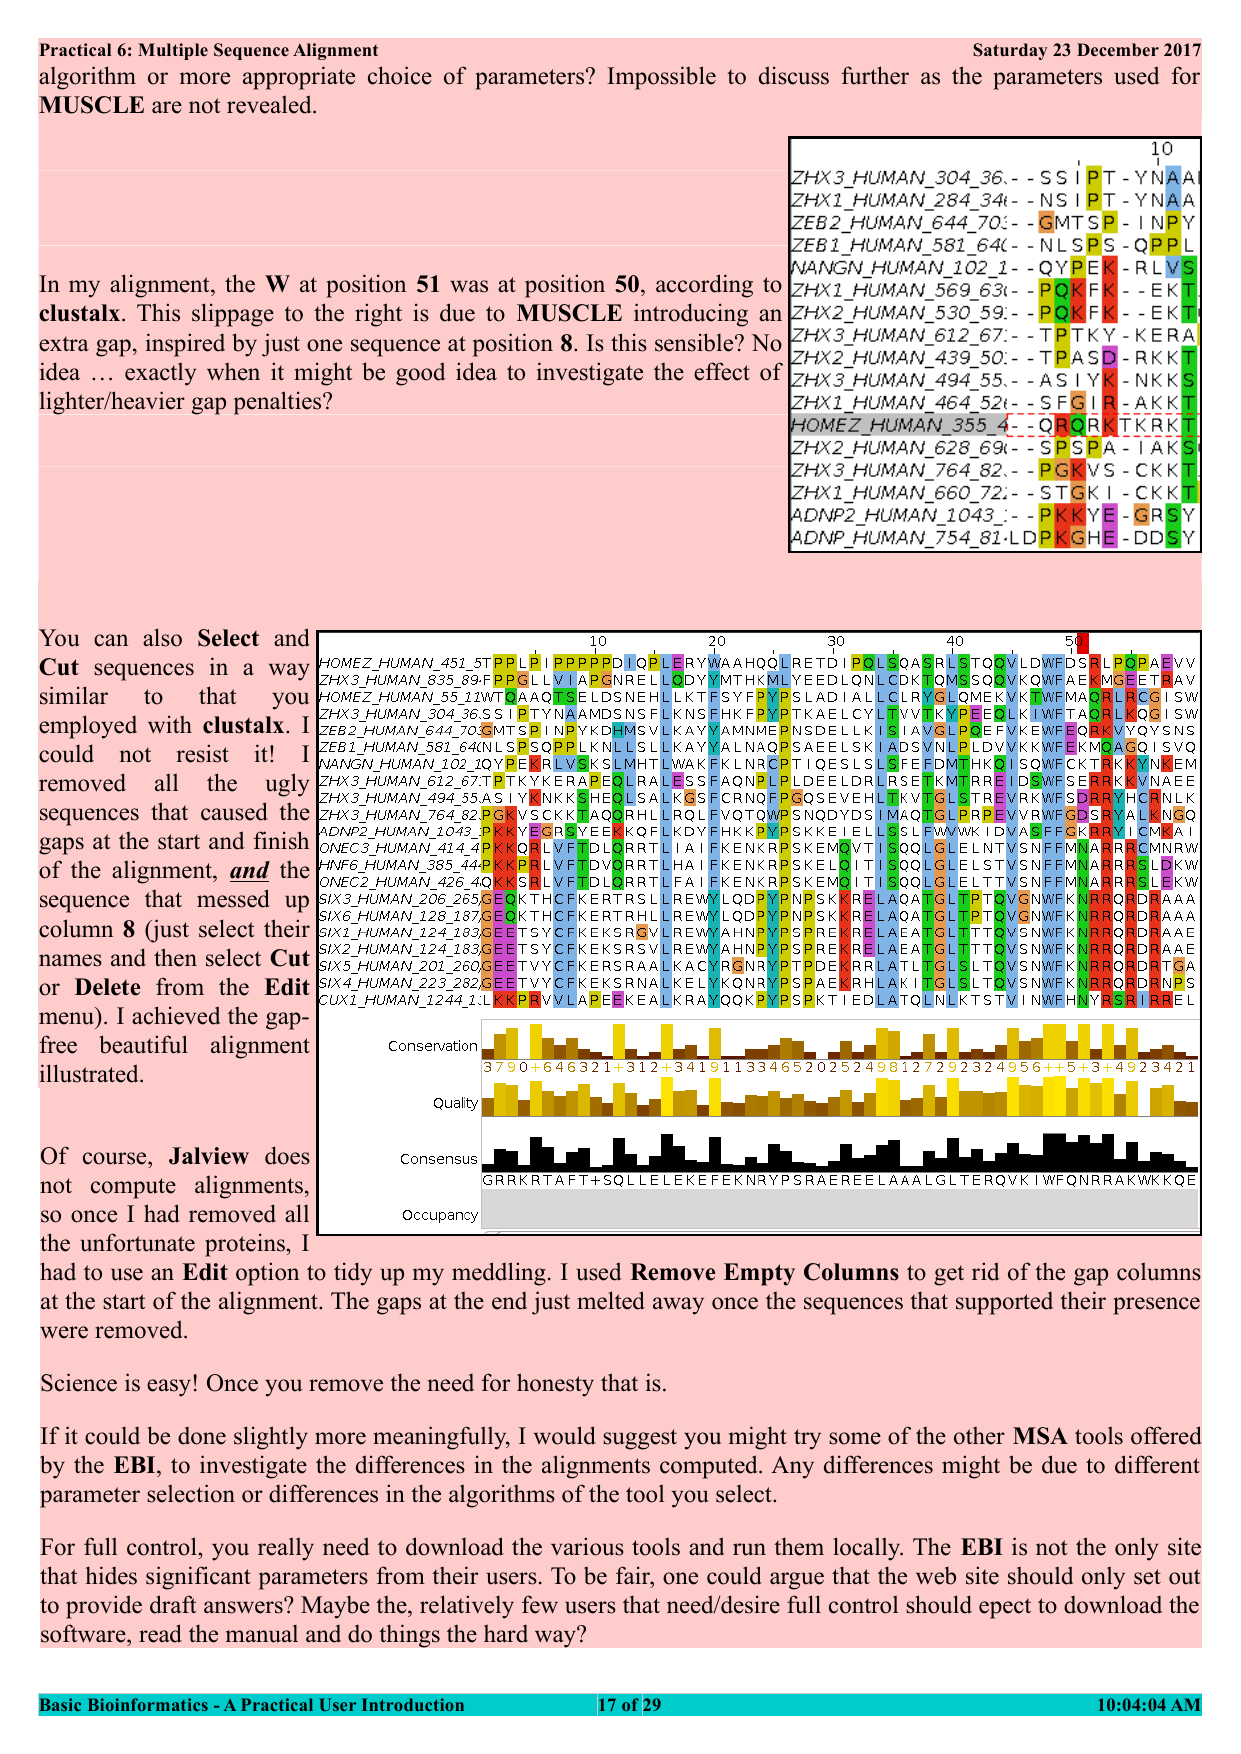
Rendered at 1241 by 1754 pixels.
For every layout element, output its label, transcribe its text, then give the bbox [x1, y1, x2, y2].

picture [790, 139, 1200, 551]
text Science is easy! Once you remove the need for honesty that is. [40, 1368, 1202, 1397]
text You can also Select and Cut sequences in a way similar to that you employed with clustalx. I could not resist it! I removed all the ugly sequences that caused the gaps at the start and finish of the alignment, and the sequence that messed up column 8 (just select their names and then select Cut or Delete from the Edit menu). I achieved the gap-free beautiful alignment illustrated. [38, 623, 1202, 1088]
text In my alignment, the W at position 51 was at position 50, according to clustalx. This slippage to the right is due to MUSCLE introducing an extra gap, inspired by just one sequence at position 8. Is this sensible? No idea … exactly when it might be good idea to investigate the effect of lighter/heavier gap penalties? [38, 269, 788, 414]
text Of course, Jalview does not compute alignments, so once I had removed all the unfortunate proteins, I had to use an Edit option to tidy up my meddling. I used Remove Empty Columns to get rid of the gap columns at the start of the alignment. The gaps at the end just melted away once the sequences that supported their presence were removed. [40, 1141, 1202, 1344]
text If it could be done slightly more meaningfully, I would suggest you might try some of the other MSA tools offered by the EBI, to investigate the differences in the alignments computed. Any differences might be due to different parameter selection or differences in the algorithms of the tool you select. [40, 1421, 1202, 1508]
picture [318, 632, 1200, 1234]
text algorithm or more appropriate choice of parameters? Impossible to discuss further as the parameters used for MUSCLE are not revealed. [38, 61, 1202, 119]
text For full control, you really need to download the various tools and run them locally. The EBI is not the only site that hides significant parameters from their users. To be fair, one could argue that the web site should only set out to provide draft answers? Maybe the, relatively few users that need/desire full control should epect to download the software, read the manual and do things the hard way? [40, 1532, 1202, 1648]
